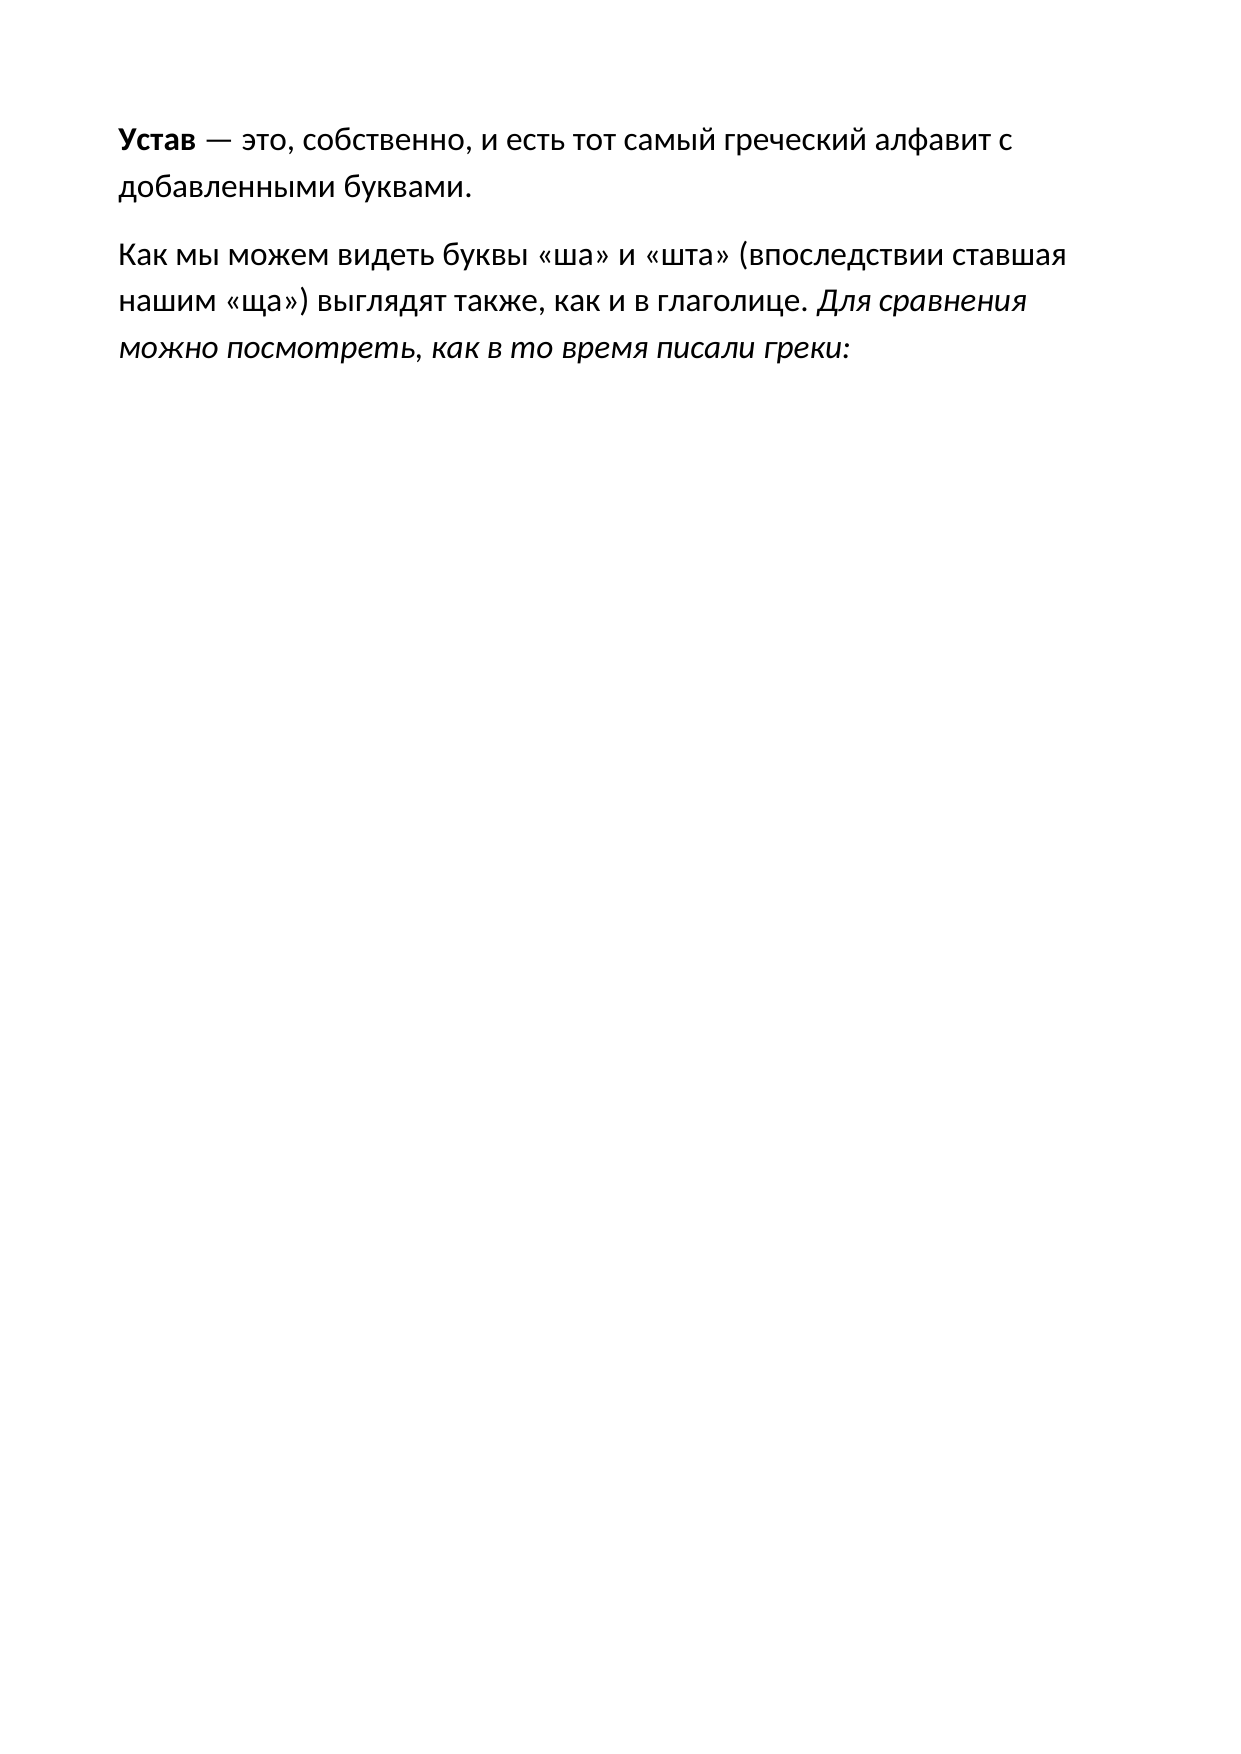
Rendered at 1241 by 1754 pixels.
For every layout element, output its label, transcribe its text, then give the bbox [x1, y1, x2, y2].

text Устав — это, собственно, и есть тот самый греческий алфавит с добавленными буквами. [118, 118, 1122, 206]
text Как мы можем видеть буквы «ша» и «шта» (впоследствии ставшая нашим «ща») выглядят также, как и в глаголице. Для сравнения можно посмотреть, как в то время писали греки: [118, 232, 1122, 367]
